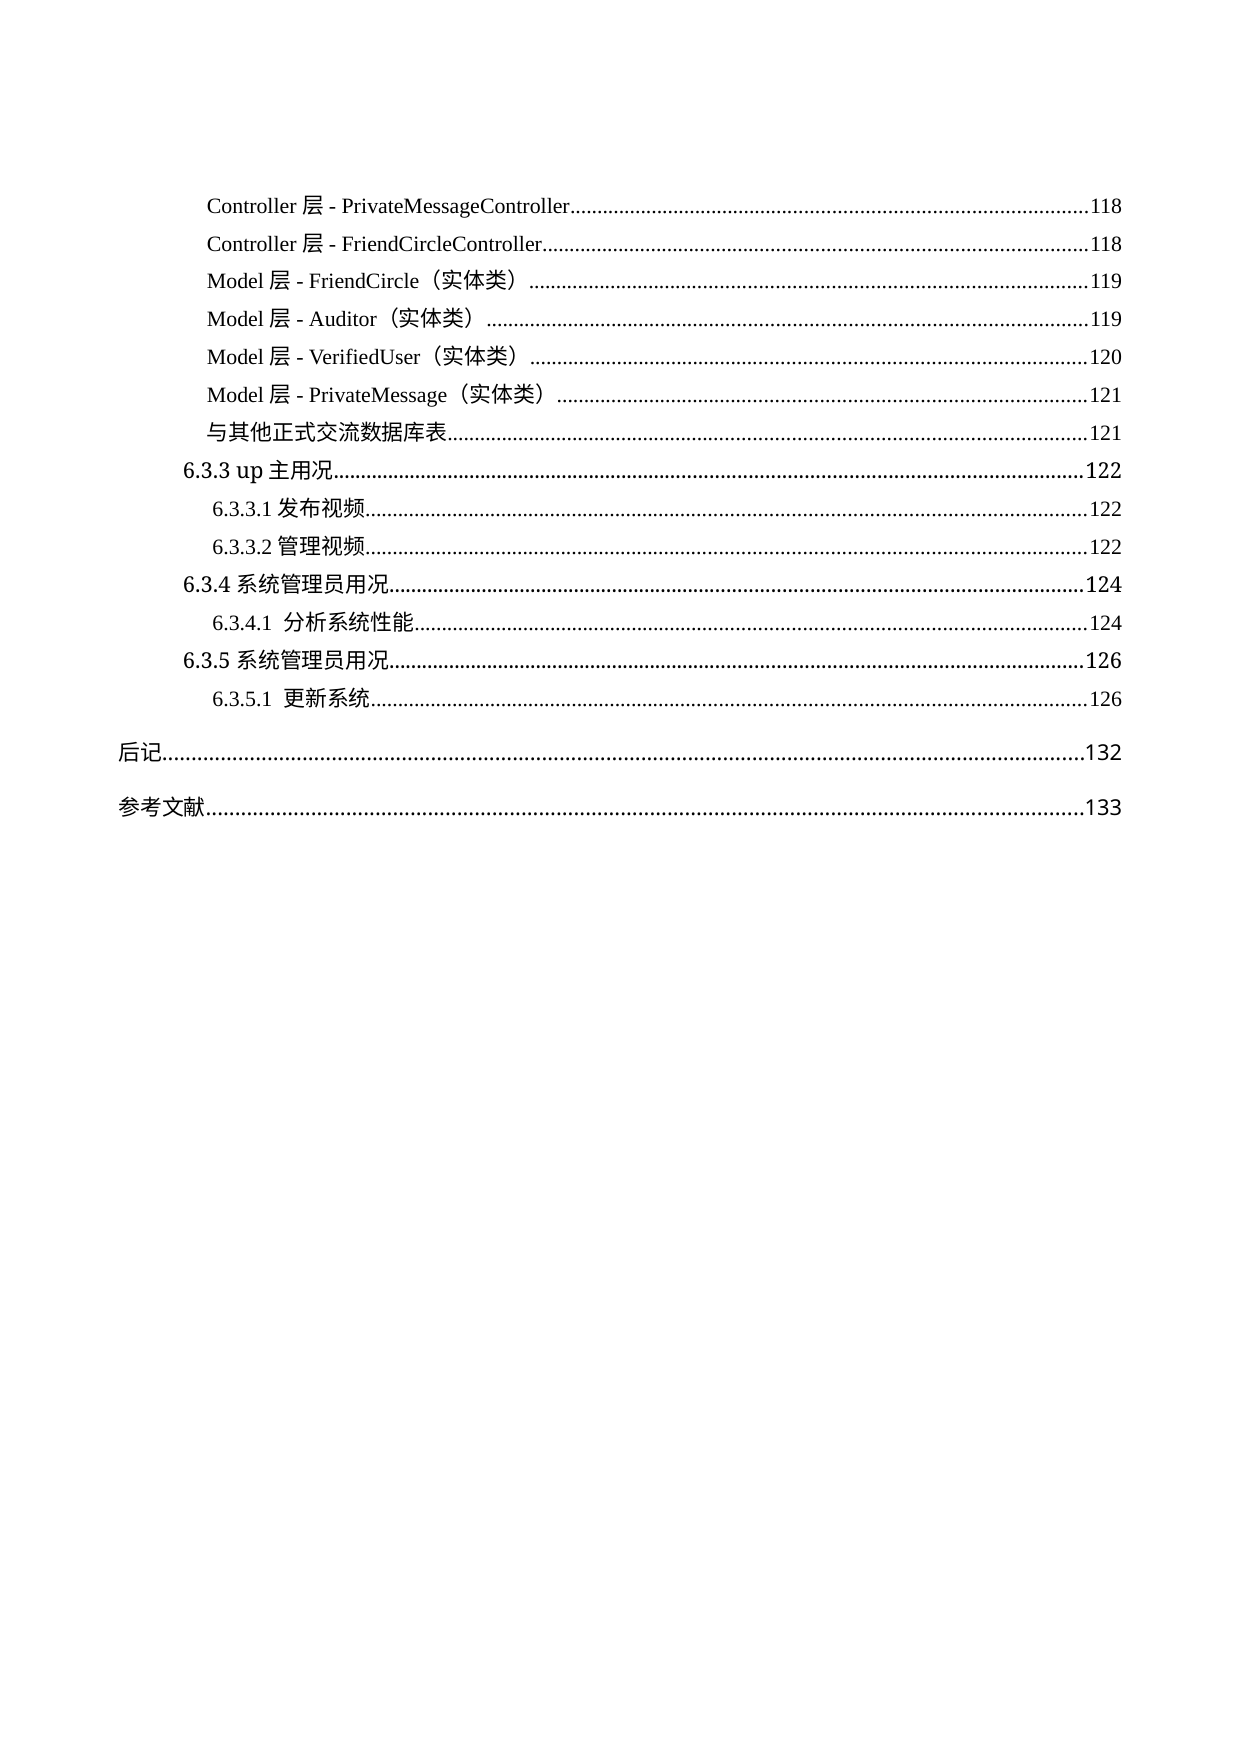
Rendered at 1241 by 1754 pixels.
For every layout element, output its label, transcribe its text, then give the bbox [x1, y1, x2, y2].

text Model 层 - FriendCircle（实体类） 119 [207, 263, 1122, 295]
text Model 层 - PrivateMessage（实体类） 121 [207, 377, 1122, 409]
text Controller 层 - FriendCircleController 118 [207, 226, 1122, 257]
text 6.3.4.1 分析系统性能 124 [207, 605, 1122, 637]
text 6.3.3 up主用况 122 [177, 453, 1122, 485]
text 后记 132 [118, 735, 1122, 767]
text Model 层 - VerifiedUser（实体类） 120 [207, 339, 1122, 371]
text 6.3.3.2 管理视频 122 [207, 529, 1122, 561]
text 6.3.5 系统管理员用况 126 [177, 643, 1122, 675]
text 6.3.4 系统管理员用况 124 [177, 567, 1122, 599]
text Controller 层 - PrivateMessageController 118 [207, 188, 1122, 219]
text 6.3.3.1 发布视频 122 [207, 491, 1122, 523]
text Model 层 - Auditor（实体类） 119 [207, 301, 1122, 333]
text 6.3.5.1 更新系统 126 [207, 681, 1122, 713]
text 参考文献 133 [118, 790, 1122, 821]
text 与其他正式交流数据库表 121 [207, 415, 1122, 447]
